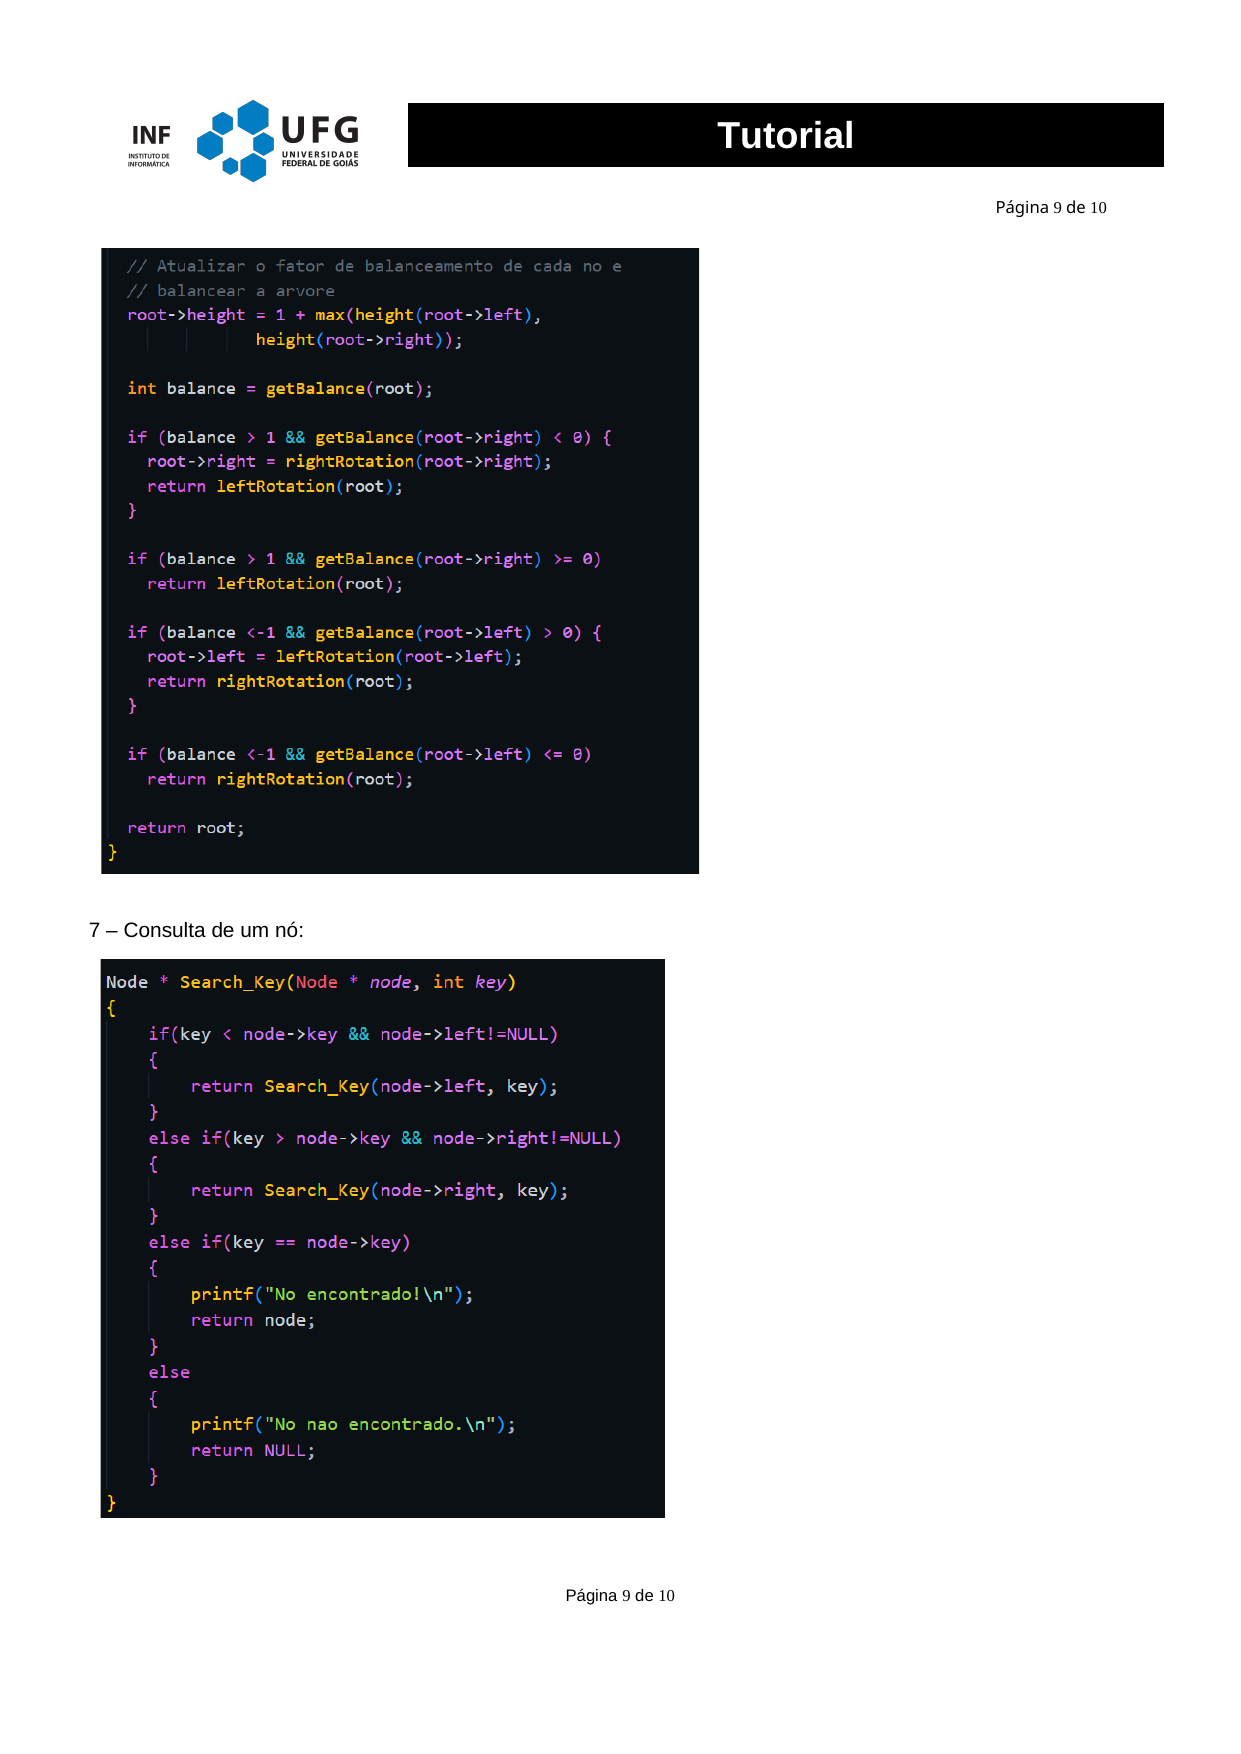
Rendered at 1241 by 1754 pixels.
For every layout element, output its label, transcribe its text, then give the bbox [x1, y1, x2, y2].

picture [101, 248, 700, 874]
text 7 – Consulta de um nó: [89, 918, 1152, 942]
picture [126, 97, 363, 186]
picture [100, 959, 665, 1518]
